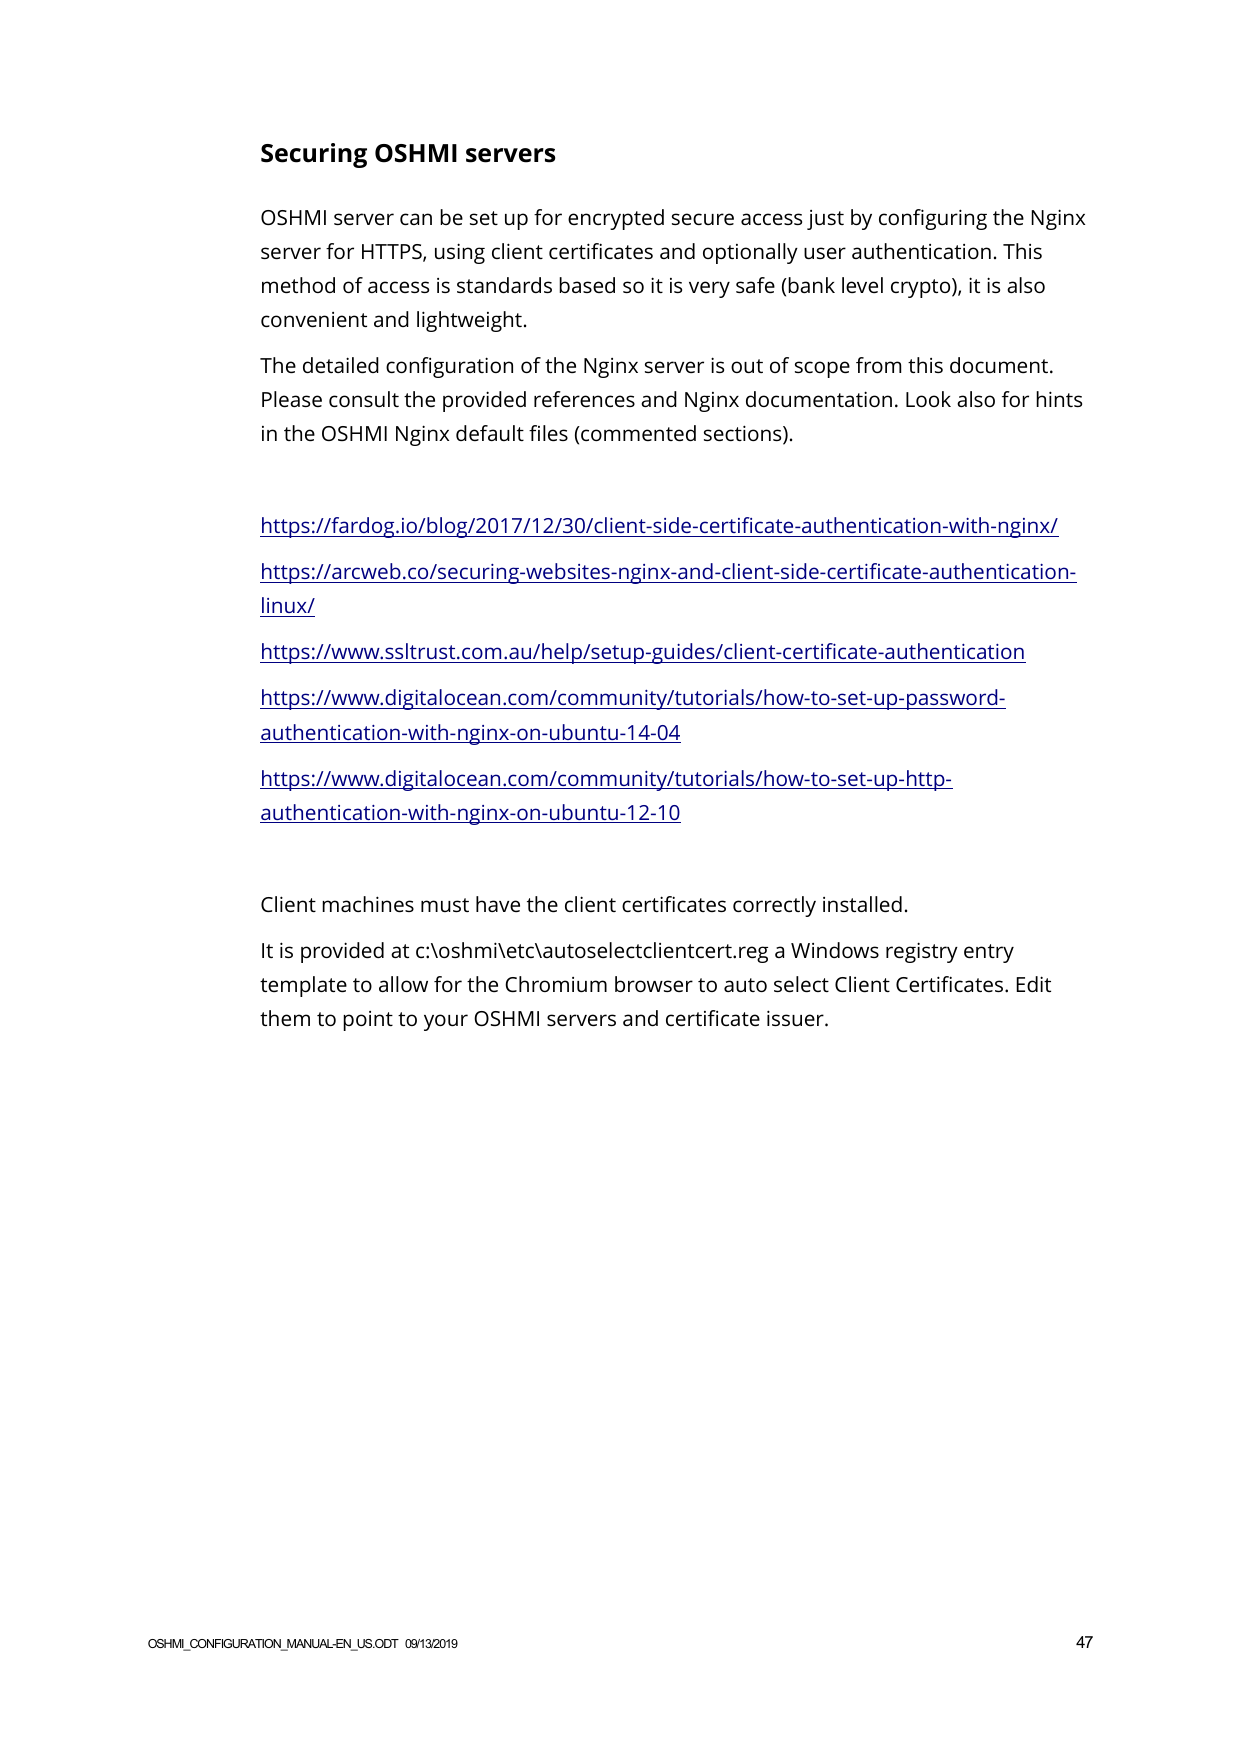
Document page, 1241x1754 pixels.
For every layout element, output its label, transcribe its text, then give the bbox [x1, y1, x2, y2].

subtitle Securing OSHMI servers [260, 136, 1093, 170]
text https://fardog.io/blog/2017/12/30/client-side-certificate-authentication-with-nginx/ [260, 511, 1093, 540]
text https://www.digitalocean.com/community/tutorials/how-to-set-up-http-authentication-with-nginx-on-ubuntu-12-10 [260, 764, 1093, 826]
text https://www.ssltrust.com.au/help/setup-guides/client-certificate-authentication [260, 637, 1093, 666]
text It is provided at c:\oshmi\etc\autoselectclientcert.reg a Windows registry entry template to allow for the Chromium browser to auto select Client Certificates. Edit them to point to your OSHMI servers and certificate issuer. [260, 936, 1093, 1032]
text The detailed configuration of the Nginx server is out of scope from this document. Please consult the provided references and Nginx documentation. Look also for hints in the OSHMI Nginx default files (commented sections). [260, 351, 1093, 448]
text OSHMI server can be set up for encrypted secure access just by configuring the Nginx server for HTTPS, using client certificates and optionally user authentication. This method of access is standards based so it is very safe (bank level crypto), it is also convenient and lightweight. [260, 203, 1093, 333]
text https://www.digitalocean.com/community/tutorials/how-to-set-up-password-authentication-with-nginx-on-ubuntu-14-04 [260, 683, 1093, 746]
text Client machines must have the client certificates correctly installed. [260, 890, 1093, 918]
text https://arcweb.co/securing-websites-nginx-and-client-side-certificate-authentication-linux/ [260, 557, 1093, 620]
